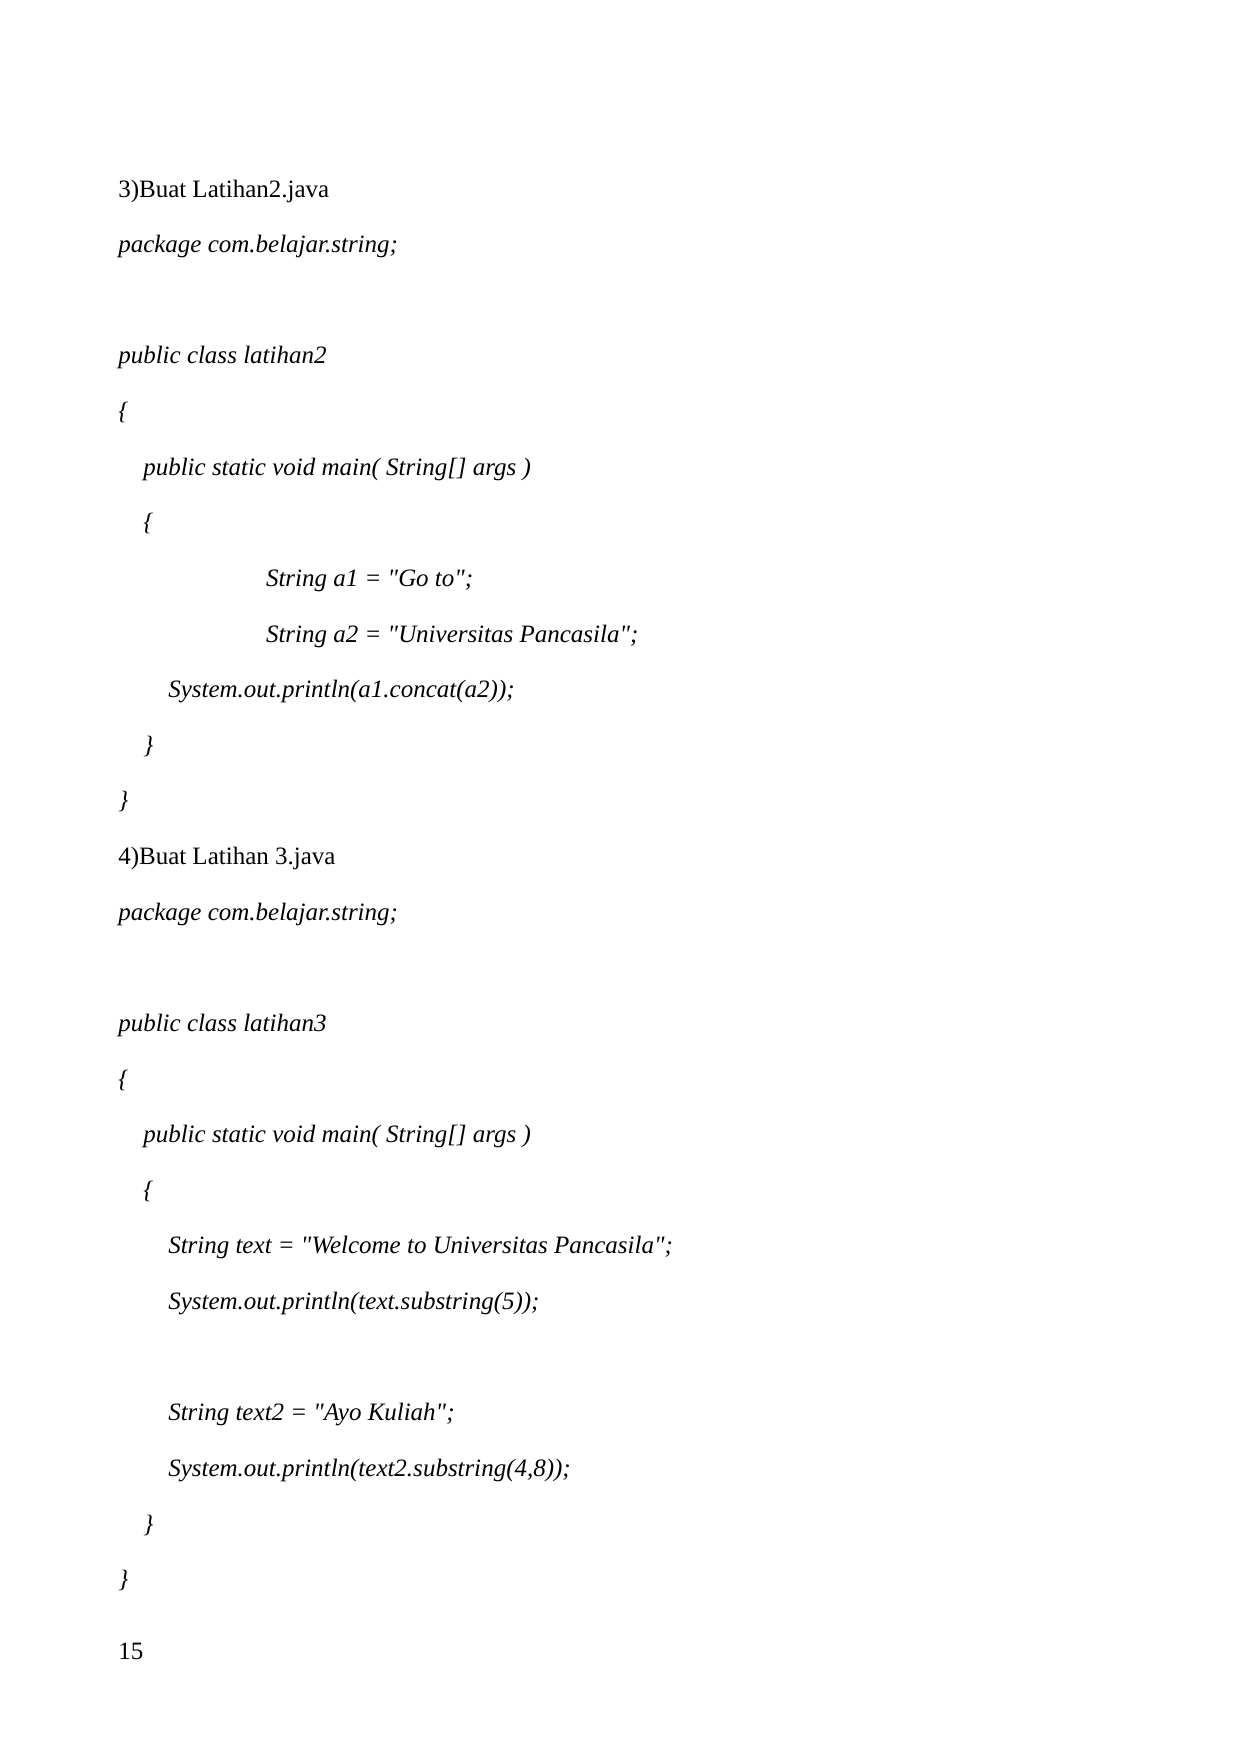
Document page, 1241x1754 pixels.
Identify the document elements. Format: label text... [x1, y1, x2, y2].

text } [118, 1509, 1122, 1537]
text public class latihan2 [118, 341, 1122, 369]
text } [118, 1564, 1122, 1593]
text String text = "Welcome to Universitas Pancasila"; [118, 1231, 1122, 1259]
text public class latihan3 [118, 1008, 1122, 1037]
text String a1 = "Go to"; [118, 563, 1122, 592]
list Buat Latihan2.java [118, 174, 1122, 202]
text { [118, 1175, 1122, 1204]
text } [118, 786, 1122, 814]
text String a2 = "Universitas Pancasila"; [118, 619, 1122, 647]
text public static void main( String[] args ) [118, 1119, 1122, 1148]
text } [118, 730, 1122, 759]
list Buat Latihan 3.java [118, 841, 1122, 870]
text package com.belajar.string; [118, 229, 1122, 258]
text package com.belajar.string; [118, 897, 1122, 926]
text { [118, 396, 1122, 425]
text { [118, 1064, 1122, 1092]
text System.out.println(a1.concat(a2)); [118, 674, 1122, 703]
text System.out.println(text.substring(5)); [118, 1286, 1122, 1315]
text String text2 = "Ayo Kuliah"; [118, 1397, 1122, 1426]
text public static void main( String[] args ) [118, 452, 1122, 481]
text System.out.println(text2.substring(4,8)); [118, 1453, 1122, 1482]
text { [118, 507, 1122, 536]
